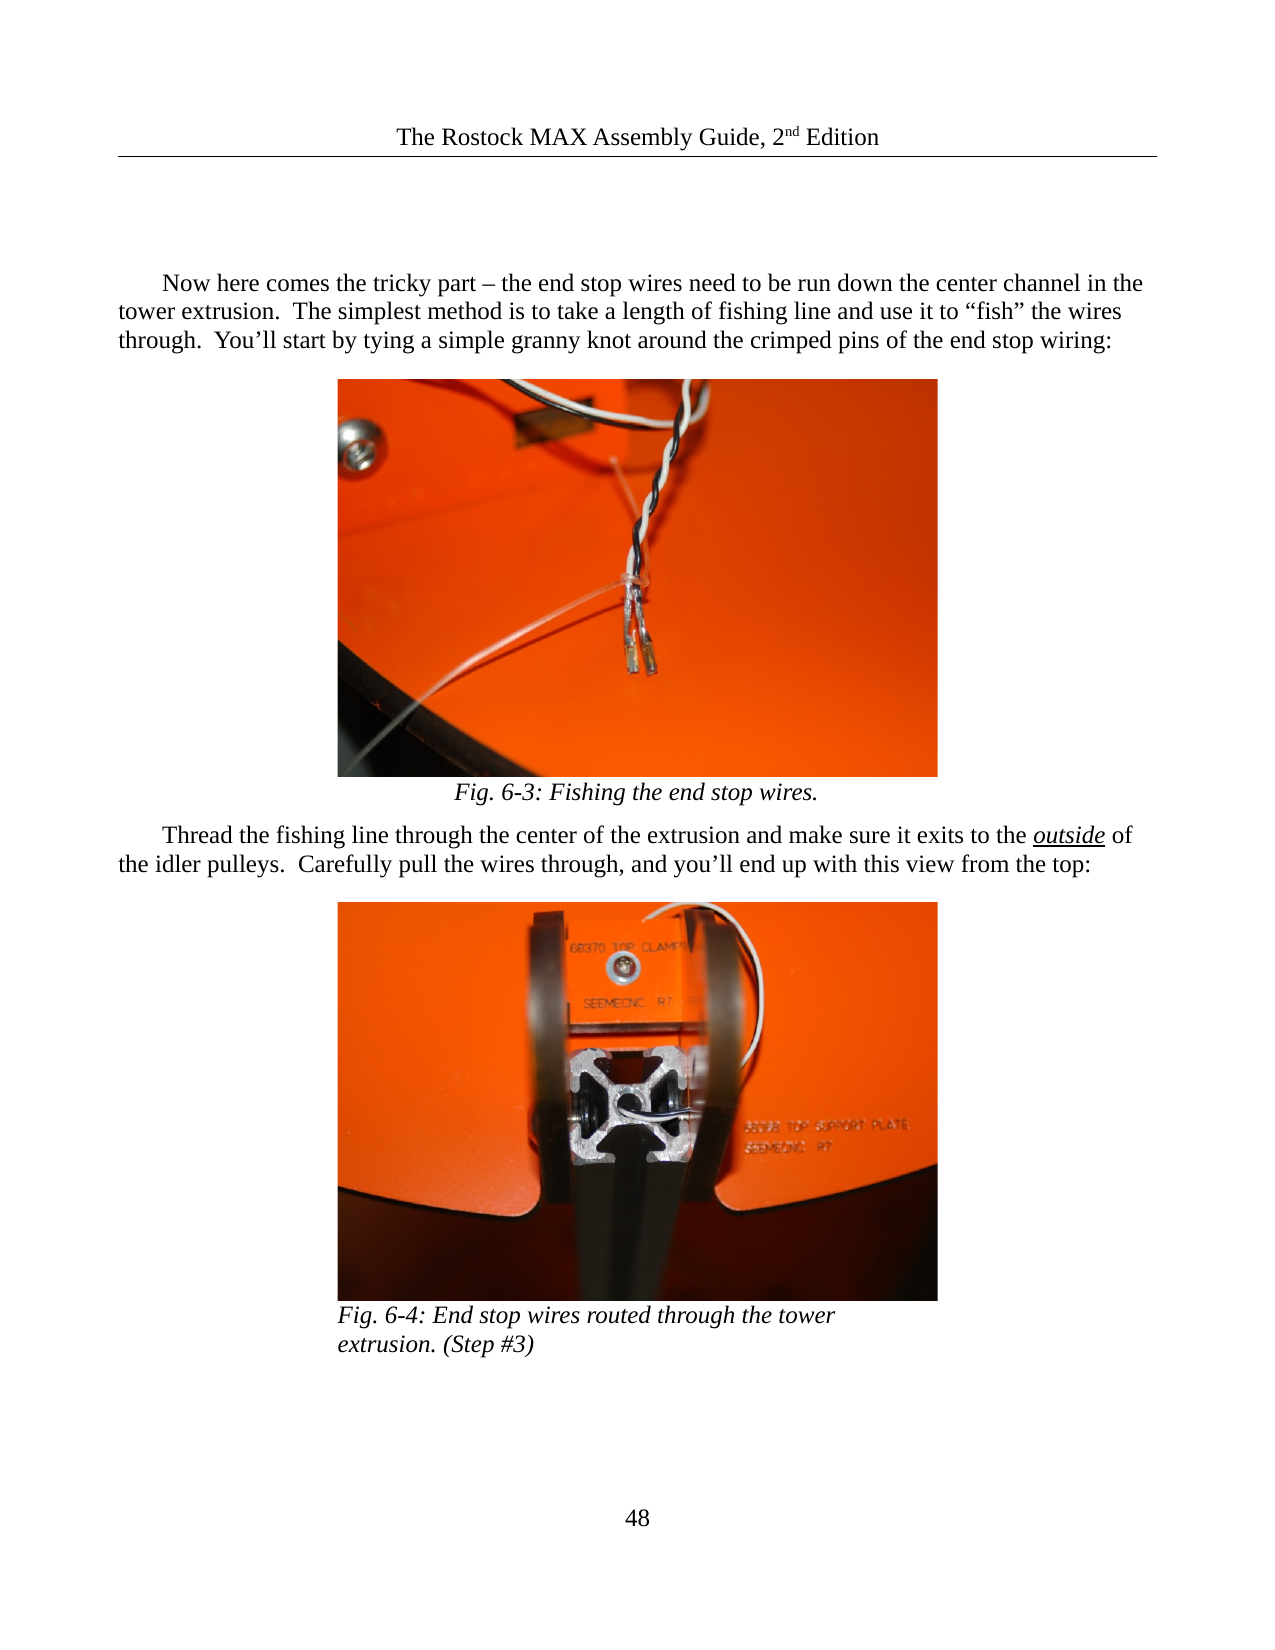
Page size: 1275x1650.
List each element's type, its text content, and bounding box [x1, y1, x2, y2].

text Now here comes the tricky part – the end stop wires need to be run down the center channel in the tower extrusion. The simplest method is to take a length of fishing line and use it to “fish” the wires through. You’ll start by tying a simple granny knot around the crimped pins of the end stop wiring: [118, 268, 1157, 354]
picture [337, 379, 938, 777]
text Thread the fishing line through the center of the extrusion and make sure it exits to the outside of the idler pulleys. Carefully pull the wires through, and you’ll end up with this view from the top: [118, 820, 1157, 878]
text Fig. 6-4: End stop wires routed through the tower extrusion. (Step #3) [337, 1301, 937, 1358]
text Fig. 6-3: Fishing the end stop wires. [337, 777, 937, 805]
picture [337, 902, 938, 1301]
